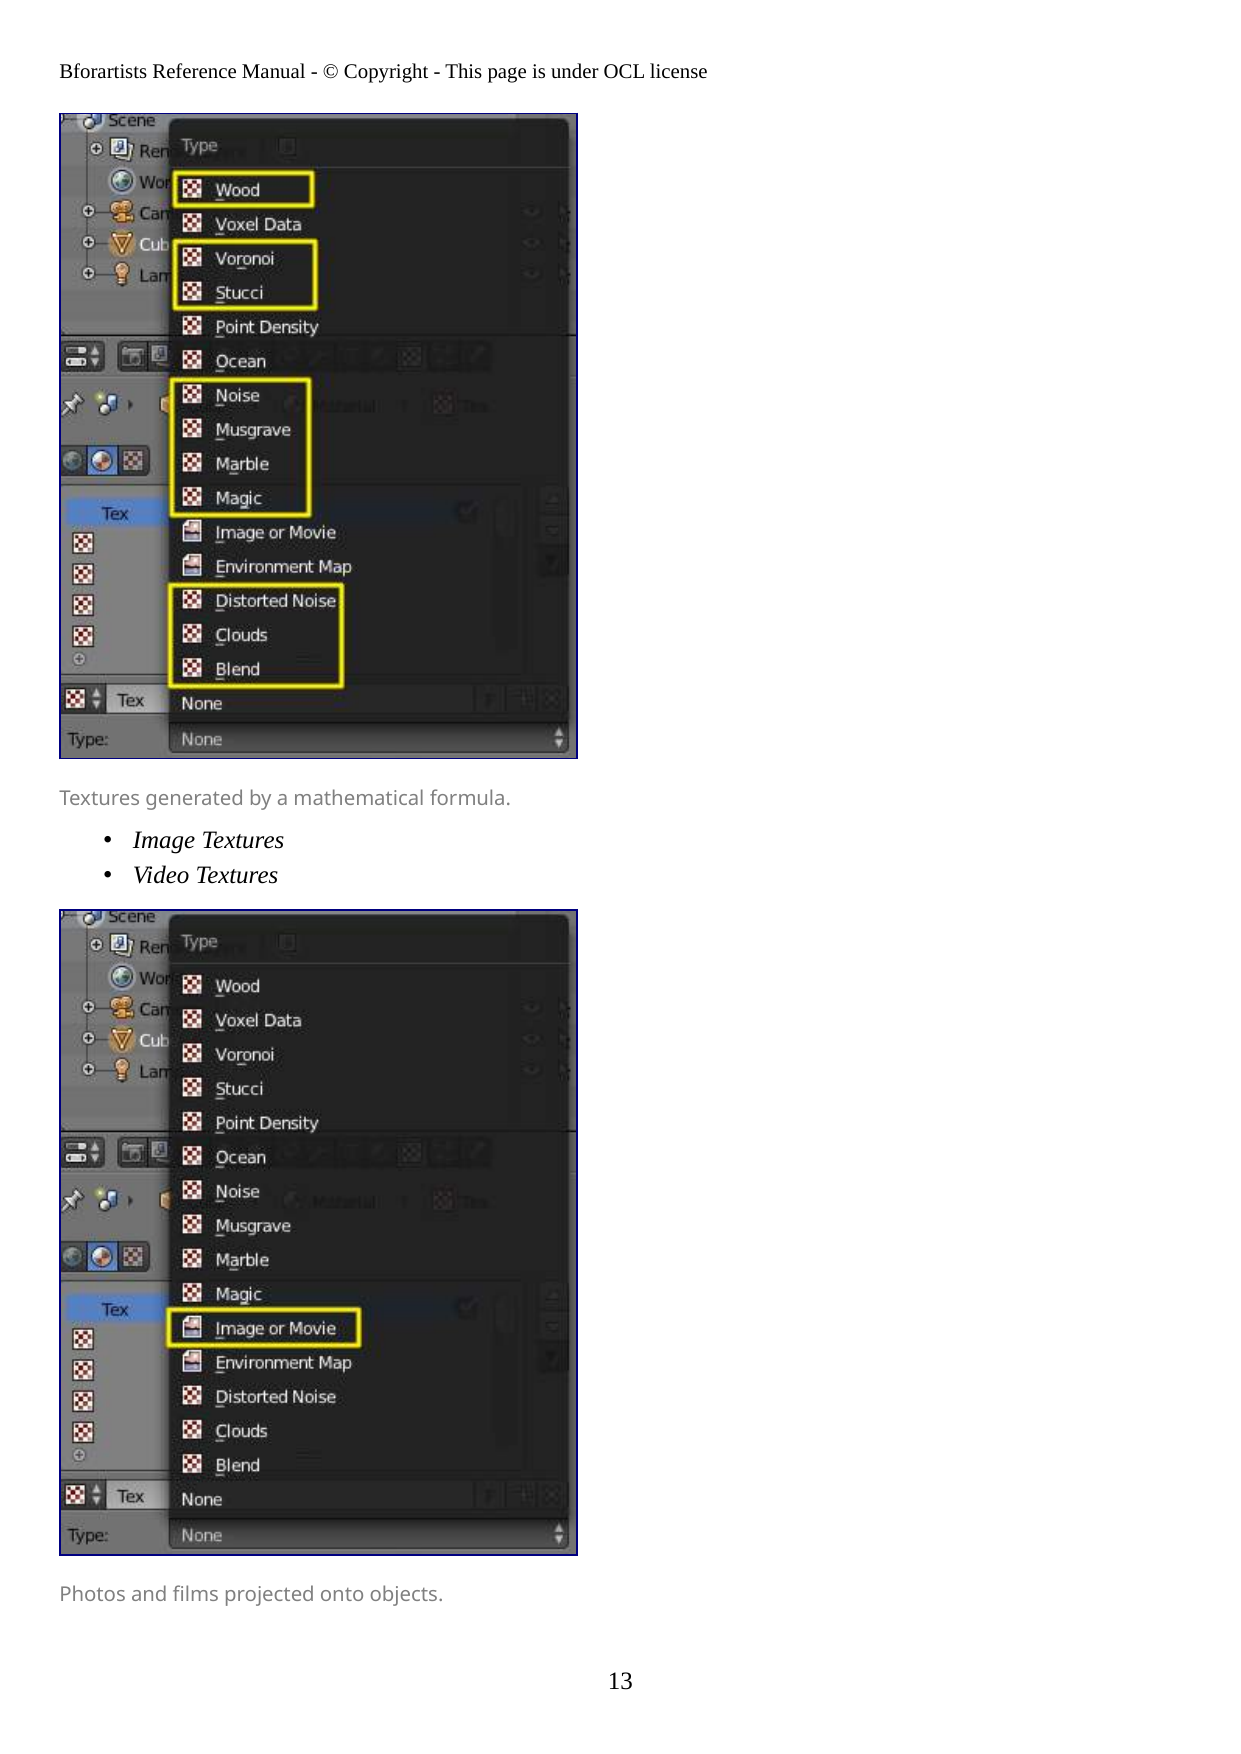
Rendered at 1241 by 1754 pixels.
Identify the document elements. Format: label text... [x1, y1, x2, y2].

text Photos and films projected onto objects. [59, 1576, 1181, 1607]
picture [61, 114, 576, 758]
list Image Textures [103, 825, 1181, 854]
list Video Textures [103, 860, 1181, 889]
text Textures generated by a mathematical formula. [59, 779, 1181, 811]
picture [61, 911, 576, 1554]
